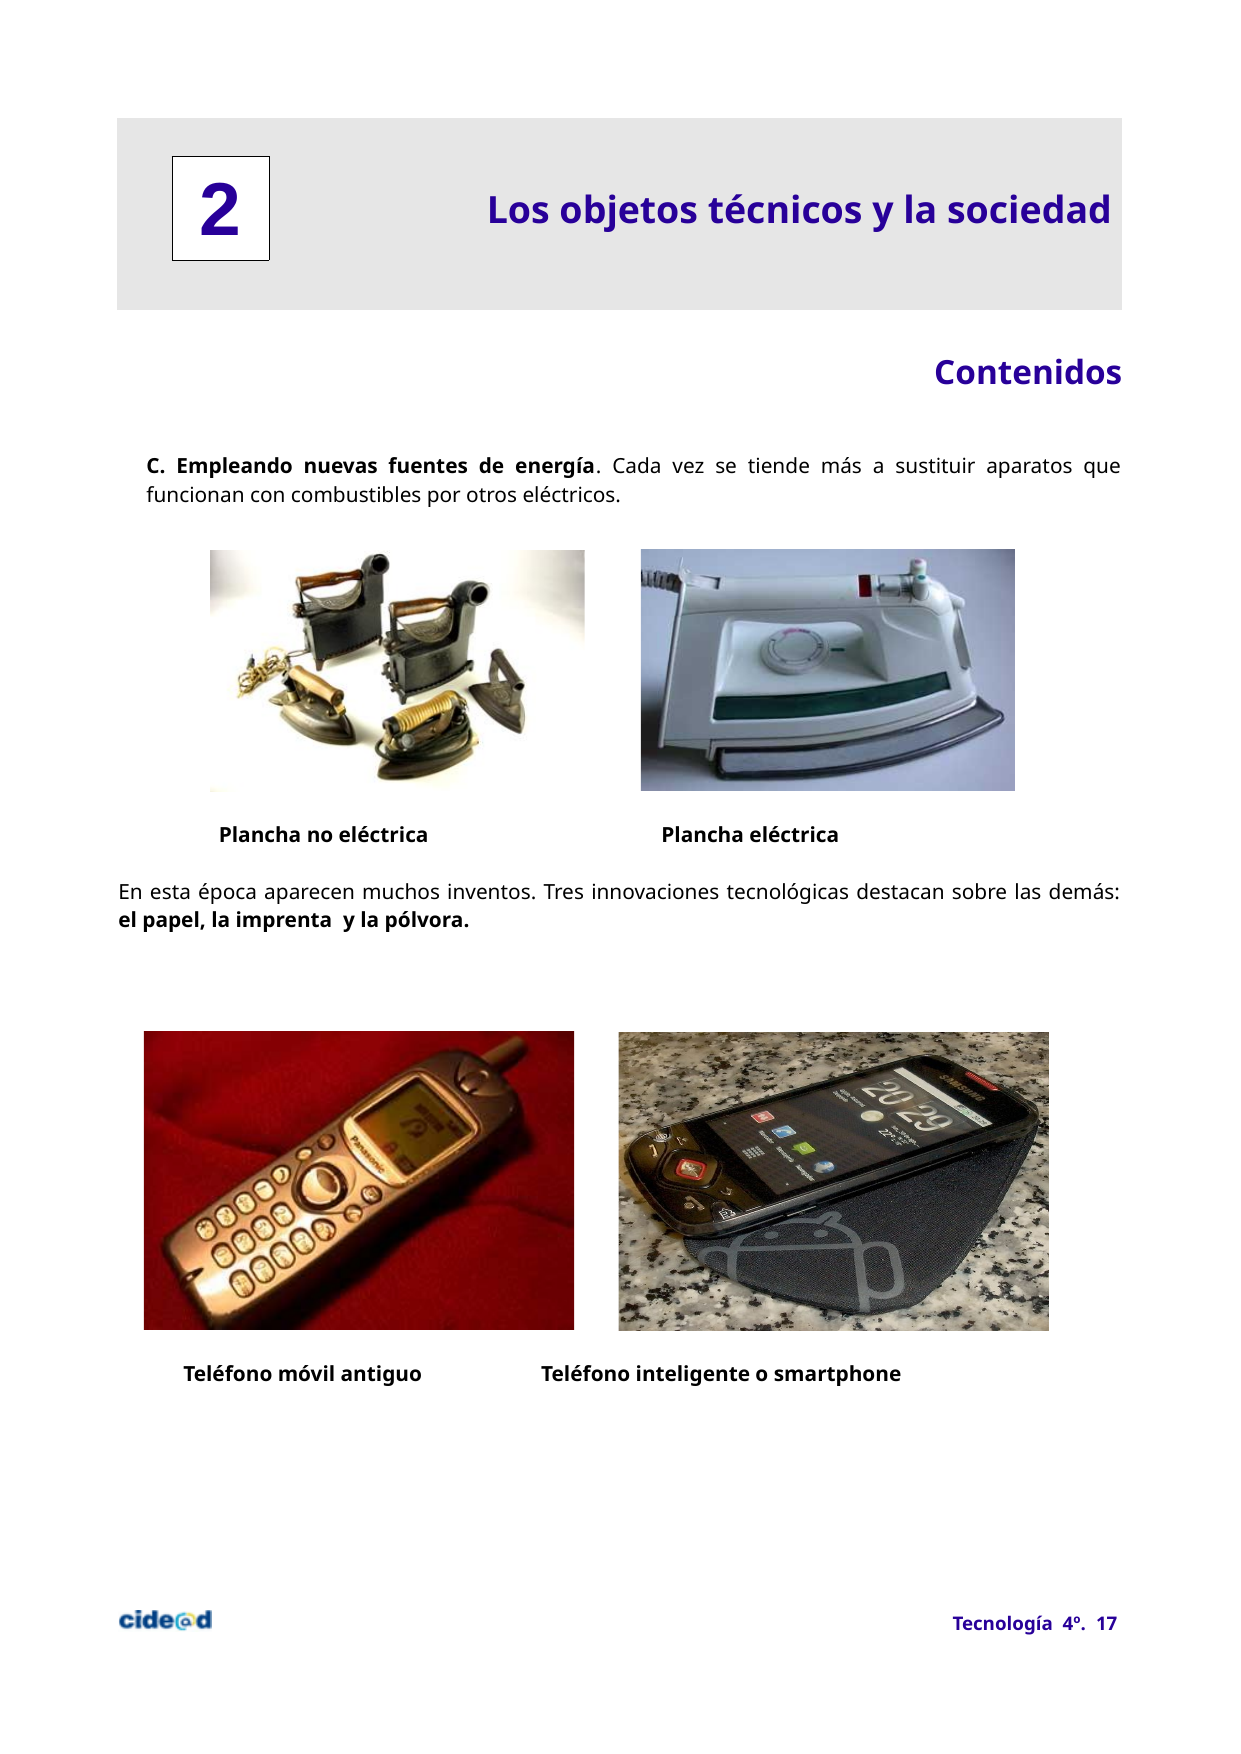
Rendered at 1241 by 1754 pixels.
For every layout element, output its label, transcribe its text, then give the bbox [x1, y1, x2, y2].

picture [618, 1032, 1049, 1331]
text Contenidos [118, 349, 1122, 394]
text Teléfono móvil antiguo Teléfono inteligente o smartphone [118, 1359, 1122, 1387]
picture [210, 550, 585, 792]
text C. Empleando nuevas fuentes de energía. Cada vez se tiende más a sustituir aparatos que funcionan con combustibles por otros eléctricos. [146, 452, 1122, 508]
text Plancha no eléctrica Plancha eléctrica [191, 820, 1122, 848]
text En esta época aparecen muchos inventos. Tres innovaciones tecnológicas destacan sobre las demás: el papel, la imprenta y la pólvora. [118, 877, 1122, 934]
table_header Los objetos técnicos y la sociedad [117, 118, 1122, 310]
picture [118, 1610, 212, 1632]
picture [143, 1031, 575, 1330]
picture [640, 549, 1015, 791]
